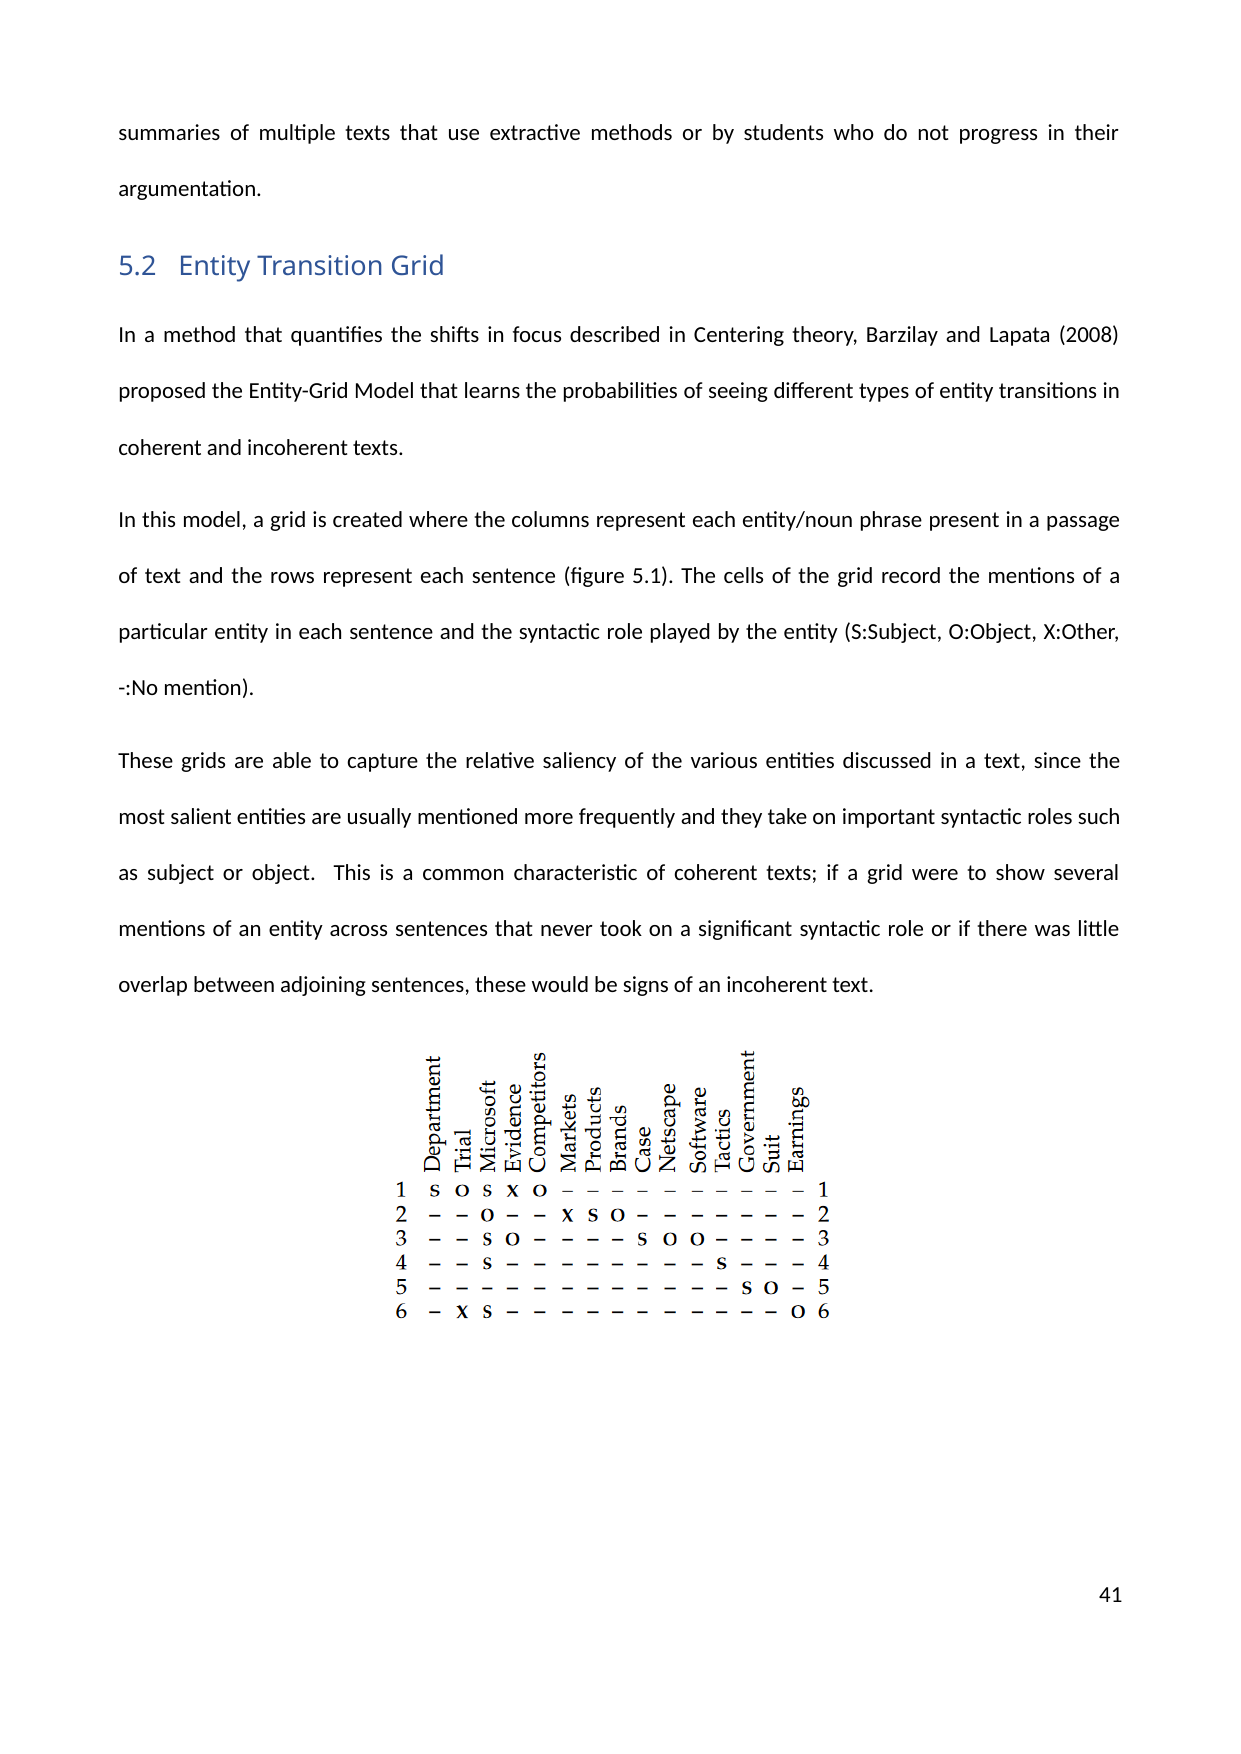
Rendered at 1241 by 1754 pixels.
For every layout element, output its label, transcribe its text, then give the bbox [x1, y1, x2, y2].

text In a method that quantifies the shifts in focus described in Centering theory, Barzilay and Lapata (2008) proposed the Entity-Grid Model that learns the probabilities of seeing different types of entity transitions in coherent and incoherent texts. [118, 321, 1122, 461]
subtitle Entity Transition Grid [118, 247, 1122, 284]
text These grids are able to capture the relative saliency of the various entities discussed in a text, since the most salient entities are usually mentioned more frequently and they take on important syntactic roles such as subject or object. This is a common characteristic of coherent texts; if a grid were to show several mentions of an entity across sentences that never took on a significant syntactic role or if there was little overlap between adjoining sentences, these would be signs of an incoherent text. [118, 746, 1122, 998]
text In this model, a grid is created where the columns represent each entity/noun phrase present in a passage of text and the rows represent each sentence (figure 5.1). The cells of the grid record the mentions of a particular entity in each sentence and the syntactic role played by the entity (S:Subject, O:Object, X:Other, -:No mention). [118, 505, 1122, 702]
picture [371, 1043, 868, 1341]
text summaries of multiple texts that use extractive methods or by students who do not progress in their argumentation. [118, 118, 1122, 202]
